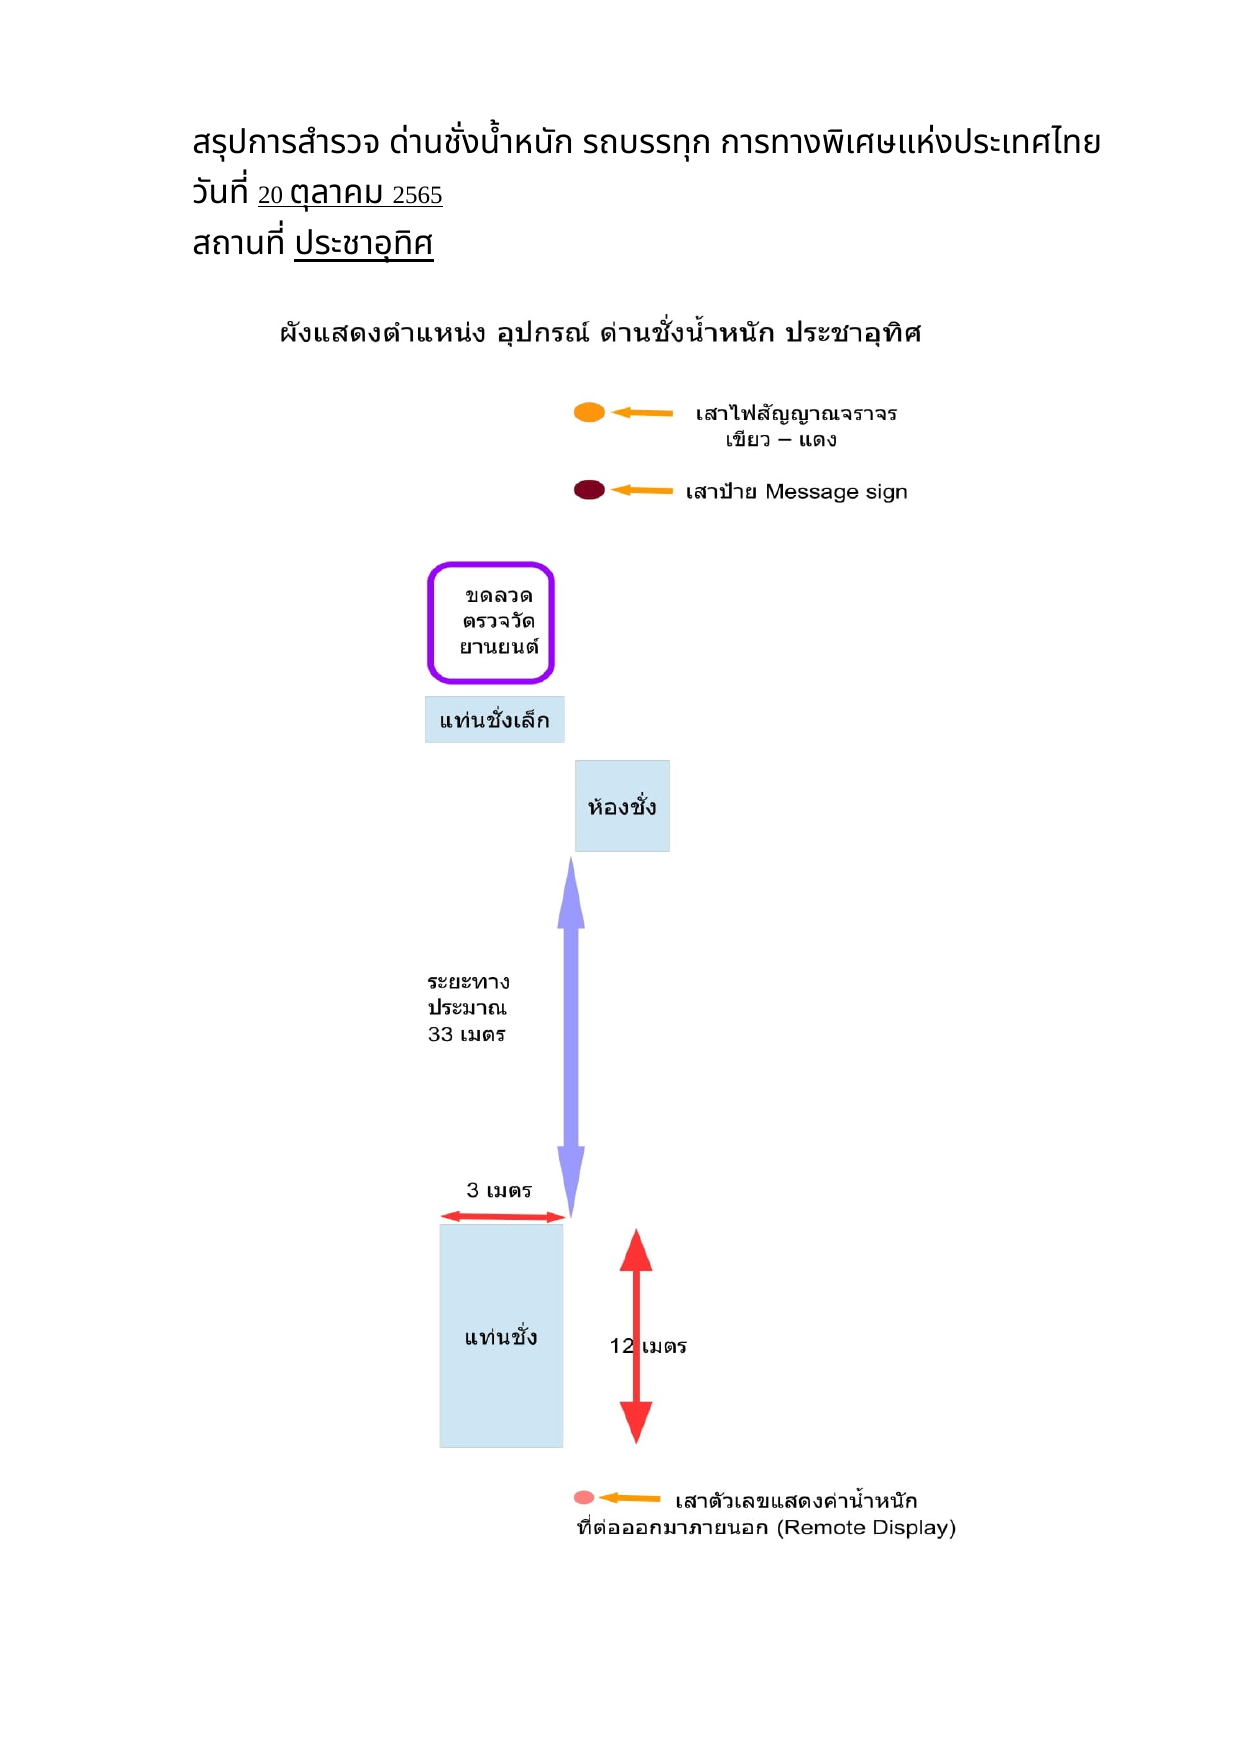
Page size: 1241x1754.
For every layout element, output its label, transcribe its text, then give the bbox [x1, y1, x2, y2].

picture [247, 298, 993, 1579]
text วันที่ 20 ตุลาคม 2565 [118, 168, 1122, 219]
text สถานที่ ประชาอุทิศ [118, 219, 1122, 269]
text สรุปการสำรวจ ด่านชั่งน้ำหนัก รถบรรทุก การทางพิเศษแห่งประเทศไทย [118, 118, 1122, 168]
